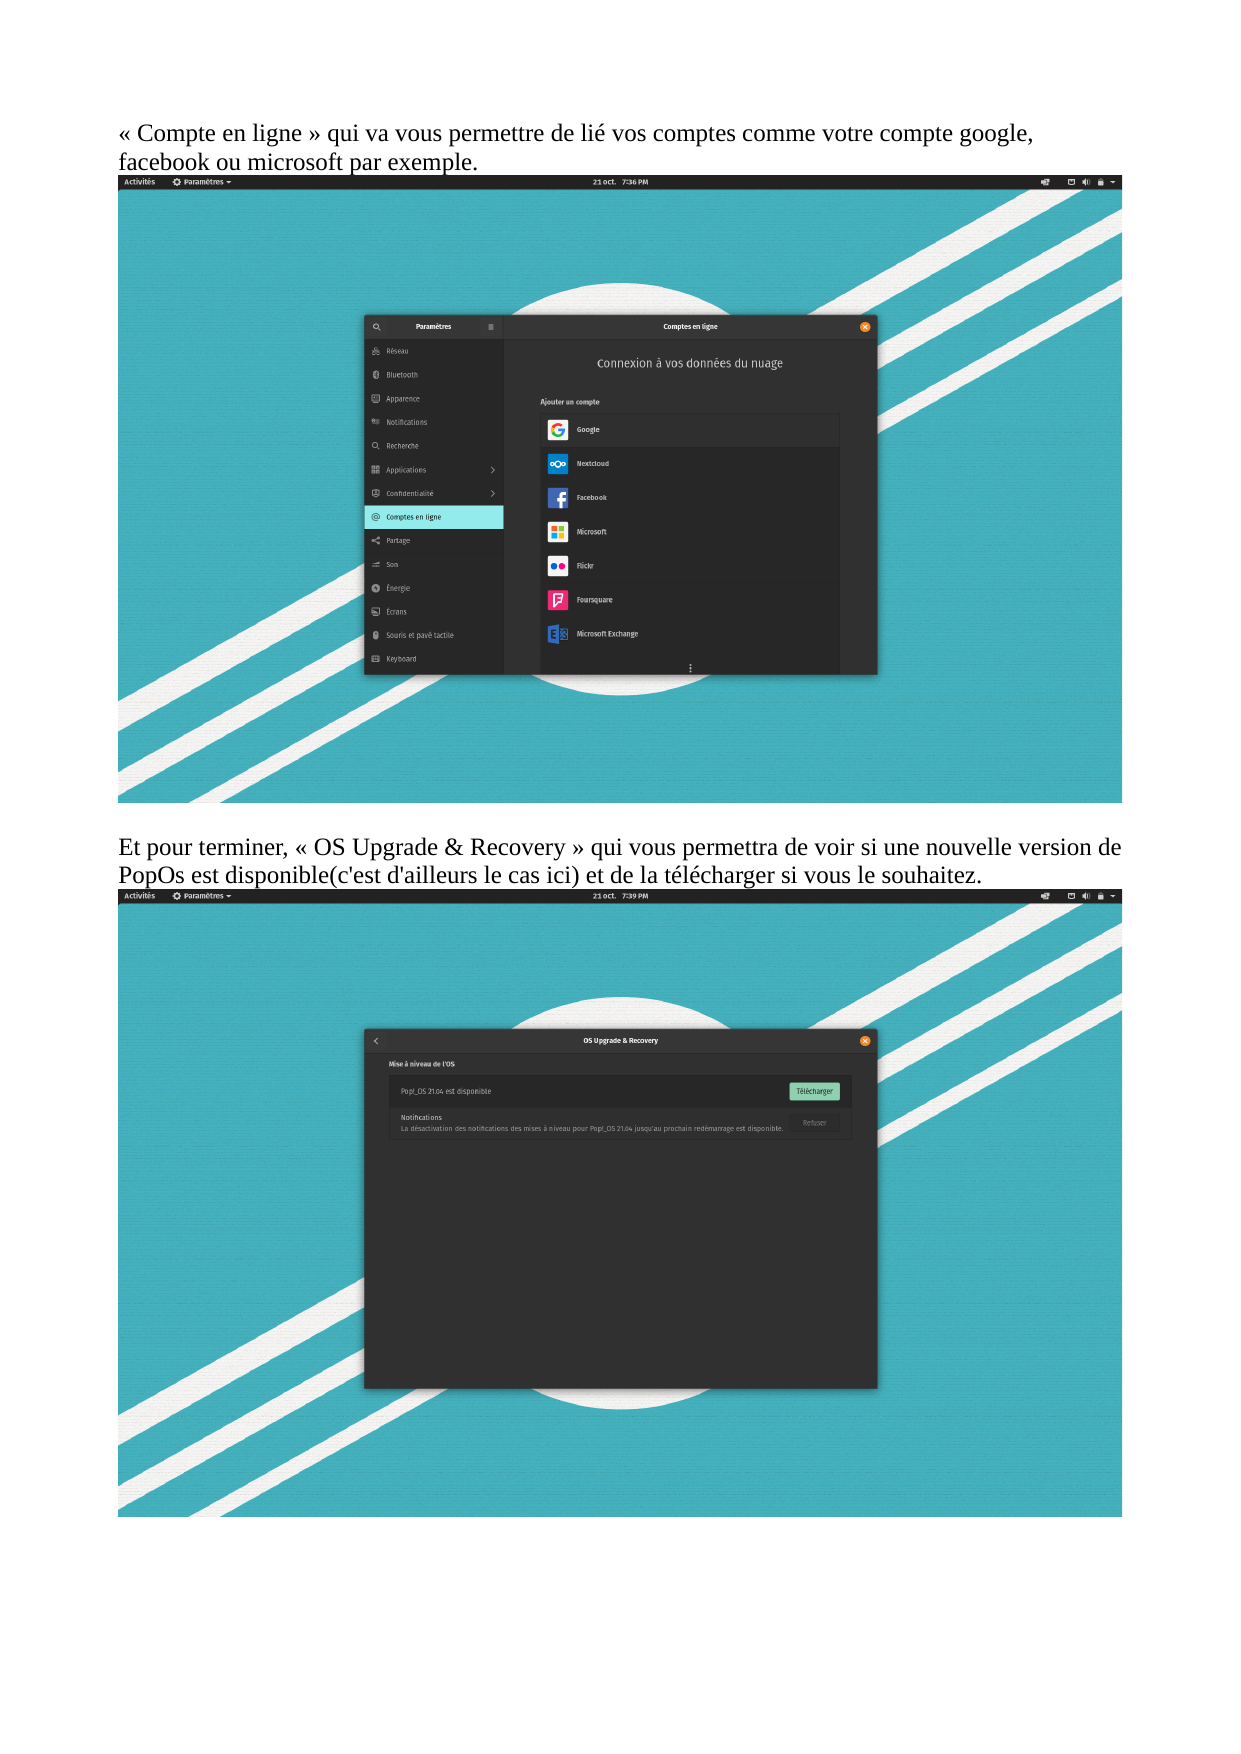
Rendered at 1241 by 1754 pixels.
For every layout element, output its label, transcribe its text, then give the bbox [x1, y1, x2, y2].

text Et pour terminer, « OS Upgrade & Recovery » qui vous permettra de voir si une nouvelle version de PopOs est disponible(c'est d'ailleurs le cas ici) et de la télécharger si vous le souhaitez. [118, 832, 1122, 889]
text « Compte en ligne » qui va vous permettre de lié vos comptes comme votre compte google, facebook ou microsoft par exemple. [118, 118, 1122, 175]
picture [118, 889, 1123, 1517]
picture [118, 175, 1123, 803]
